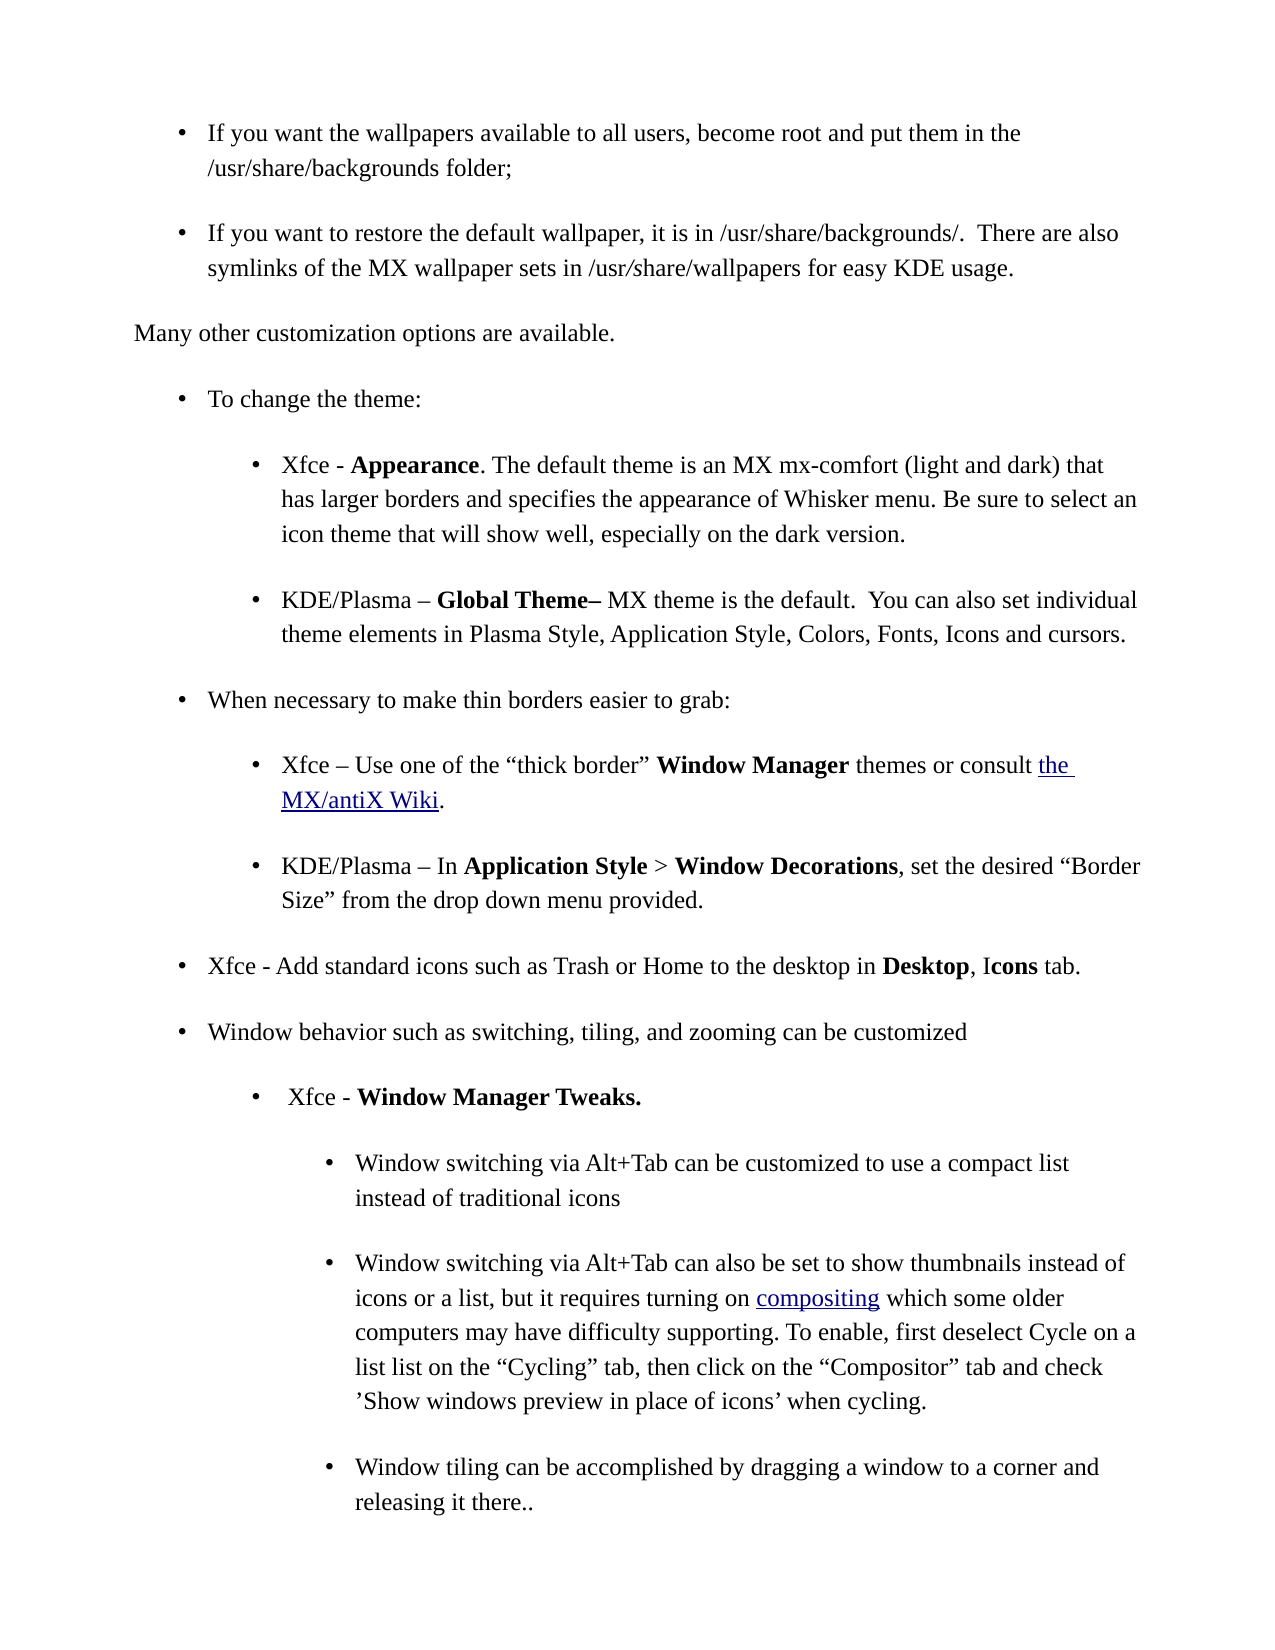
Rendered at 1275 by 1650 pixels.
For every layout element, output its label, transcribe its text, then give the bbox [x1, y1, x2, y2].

list KDE/Plasma – Global Theme– MX theme is the default. You can also set individual theme elements in Plasma Style, Application Style, Colors, Fonts, Icons and cursors. [252, 585, 1141, 648]
list Xfce – Use one of the “thick border” Window Manager themes or consult the MX/antiX Wiki. [252, 751, 1141, 814]
list To change the theme: [178, 384, 1141, 413]
list If you want the wallpapers available to all users, become root and put them in the /usr/share/backgrounds folder; [178, 118, 1141, 181]
list Window switching via Alt+Tab can also be set to show thumbnails instead of icons or a list, but it requires turning on compositing which some older computers may have difficulty supporting. To enable, first deselect Cycle on a list list on the “Cycling” tab, then click on the “Compositor” tab and check ’Show windows preview in place of icons’ when cycling. [325, 1248, 1141, 1415]
list Window tiling can be accomplished by dragging a window to a corner and releasing it there.. [325, 1452, 1141, 1515]
list Window behavior such as switching, tiling, and zooming can be customized [178, 1017, 1141, 1046]
list KDE/Plasma – In Application Style > Window Decorations, set the desired “Border Size” from the drop down menu provided. [252, 851, 1141, 914]
list Xfce - Window Manager Tweaks. [252, 1082, 1141, 1111]
list Window switching via Alt+Tab can be customized to use a compact list instead of traditional icons [325, 1148, 1141, 1211]
list If you want to restore the default wallpaper, it is in /usr/share/backgrounds/. There are also symlinks of the MX wallpaper sets in /usr/share/wallpapers for easy KDE usage. [178, 218, 1141, 282]
list Xfce - Appearance. The default theme is an MX mx-comfort (light and dark) that has larger borders and specifies the appearance of Whisker menu. Be sure to select an icon theme that will show well, especially on the dark version. [252, 450, 1141, 548]
text Many other customization options are available. [134, 318, 1141, 347]
list Xfce - Add standard icons such as Trash or Home to the desktop in Desktop, Icons tab. [178, 951, 1141, 980]
list When necessary to make thin borders easier to grab: [178, 685, 1141, 714]
